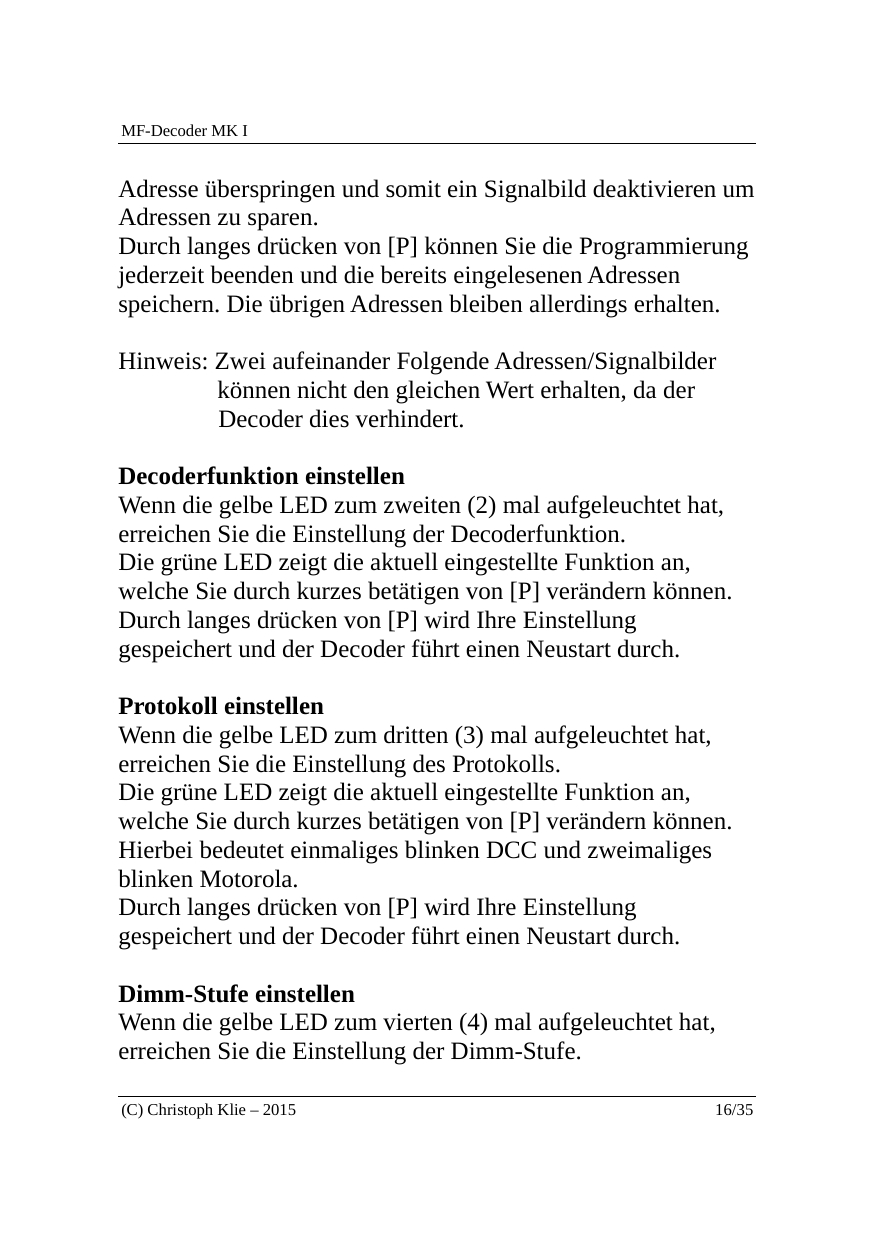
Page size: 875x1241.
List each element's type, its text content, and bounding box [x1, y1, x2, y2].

text Hierbei bedeutet einmaliges blinken DCC und zweimaliges blinken Motorola. [118, 835, 756, 892]
text Adresse überspringen und somit ein Signalbild deaktivieren um Adressen zu sparen. [118, 174, 756, 231]
text Die grüne LED zeigt die aktuell eingestellte Funktion an, welche Sie durch kurzes betätigen von [P] verändern können. [118, 547, 756, 605]
text Durch langes drücken von [P] wird Ihre Einstellung gespeichert und der Decoder führt einen Neustart durch. [118, 892, 756, 950]
text Protokoll einstellen [118, 691, 756, 720]
text Wenn die gelbe LED zum vierten (4) mal aufgeleuchtet hat, erreichen Sie die Einstellung der Dimm-Stufe. [118, 1007, 756, 1065]
text Hinweis: Zwei aufeinander Folgende Adressen/Signalbilder können nicht den gleichen Wert erhalten, da der Decoder dies verhindert. [118, 346, 756, 432]
text Dimm-Stufe einstellen [118, 979, 756, 1007]
text Wenn die gelbe LED zum zweiten (2) mal aufgeleuchtet hat, erreichen Sie die Einstellung der Decoderfunktion. [118, 490, 756, 547]
text Die grüne LED zeigt die aktuell eingestellte Funktion an, welche Sie durch kurzes betätigen von [P] verändern können. [118, 777, 756, 835]
text Decoderfunktion einstellen [118, 461, 756, 490]
text Durch langes drücken von [P] können Sie die Programmierung jederzeit beenden und die bereits eingelesenen Adressen speichern. Die übrigen Adressen bleiben allerdings erhalten. [118, 231, 756, 317]
text Durch langes drücken von [P] wird Ihre Einstellung gespeichert und der Decoder führt einen Neustart durch. [118, 605, 756, 662]
text Wenn die gelbe LED zum dritten (3) mal aufgeleuchtet hat, erreichen Sie die Einstellung des Protokolls. [118, 720, 756, 777]
